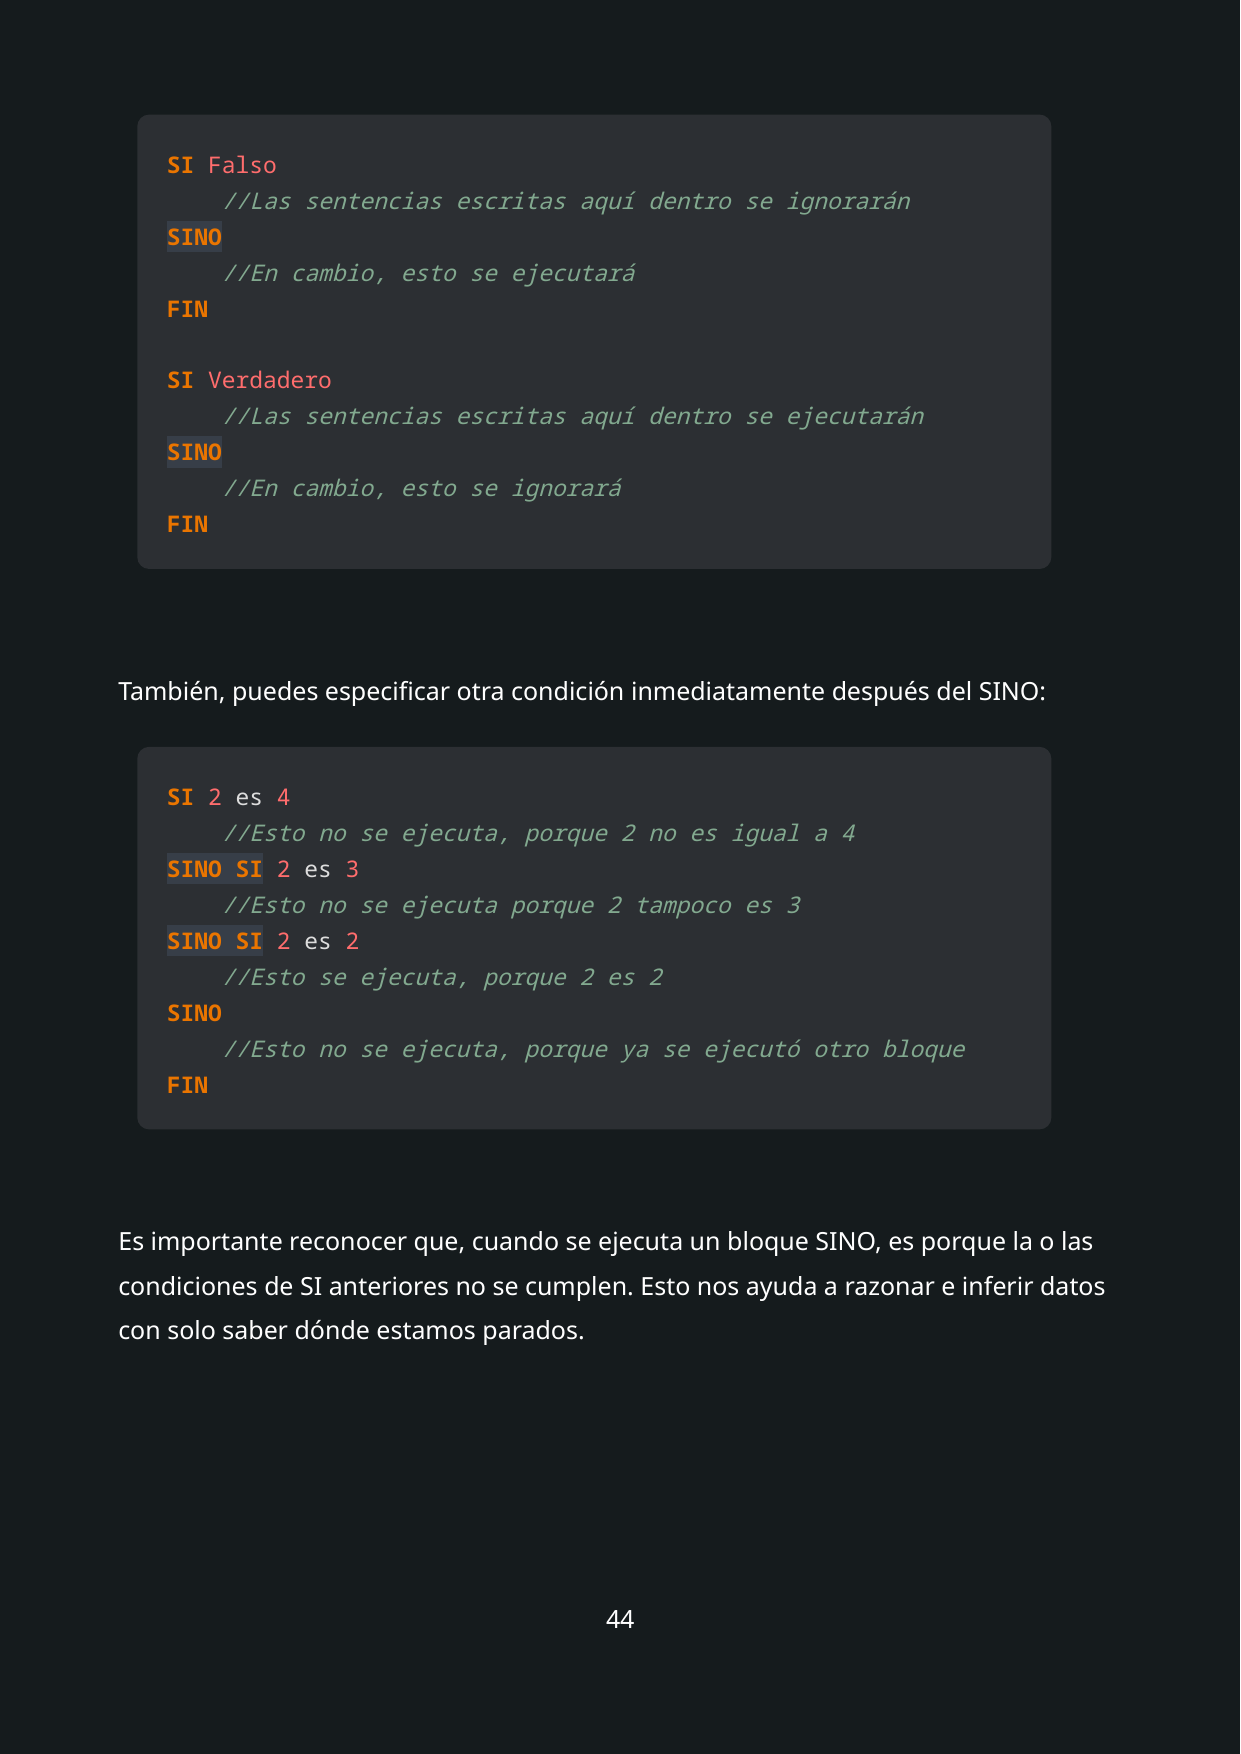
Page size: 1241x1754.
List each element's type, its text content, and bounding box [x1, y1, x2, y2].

text Es importante reconocer que, cuando se ejecuta un bloque SINO, es porque la o las condiciones de SI anteriores no se cumplen. Esto nos ayuda a razonar e inferir datos con solo saber dónde estamos parados. [118, 1224, 1122, 1347]
text También, puedes especificar otra condición inmediatamente después del SINO: [118, 674, 1122, 708]
